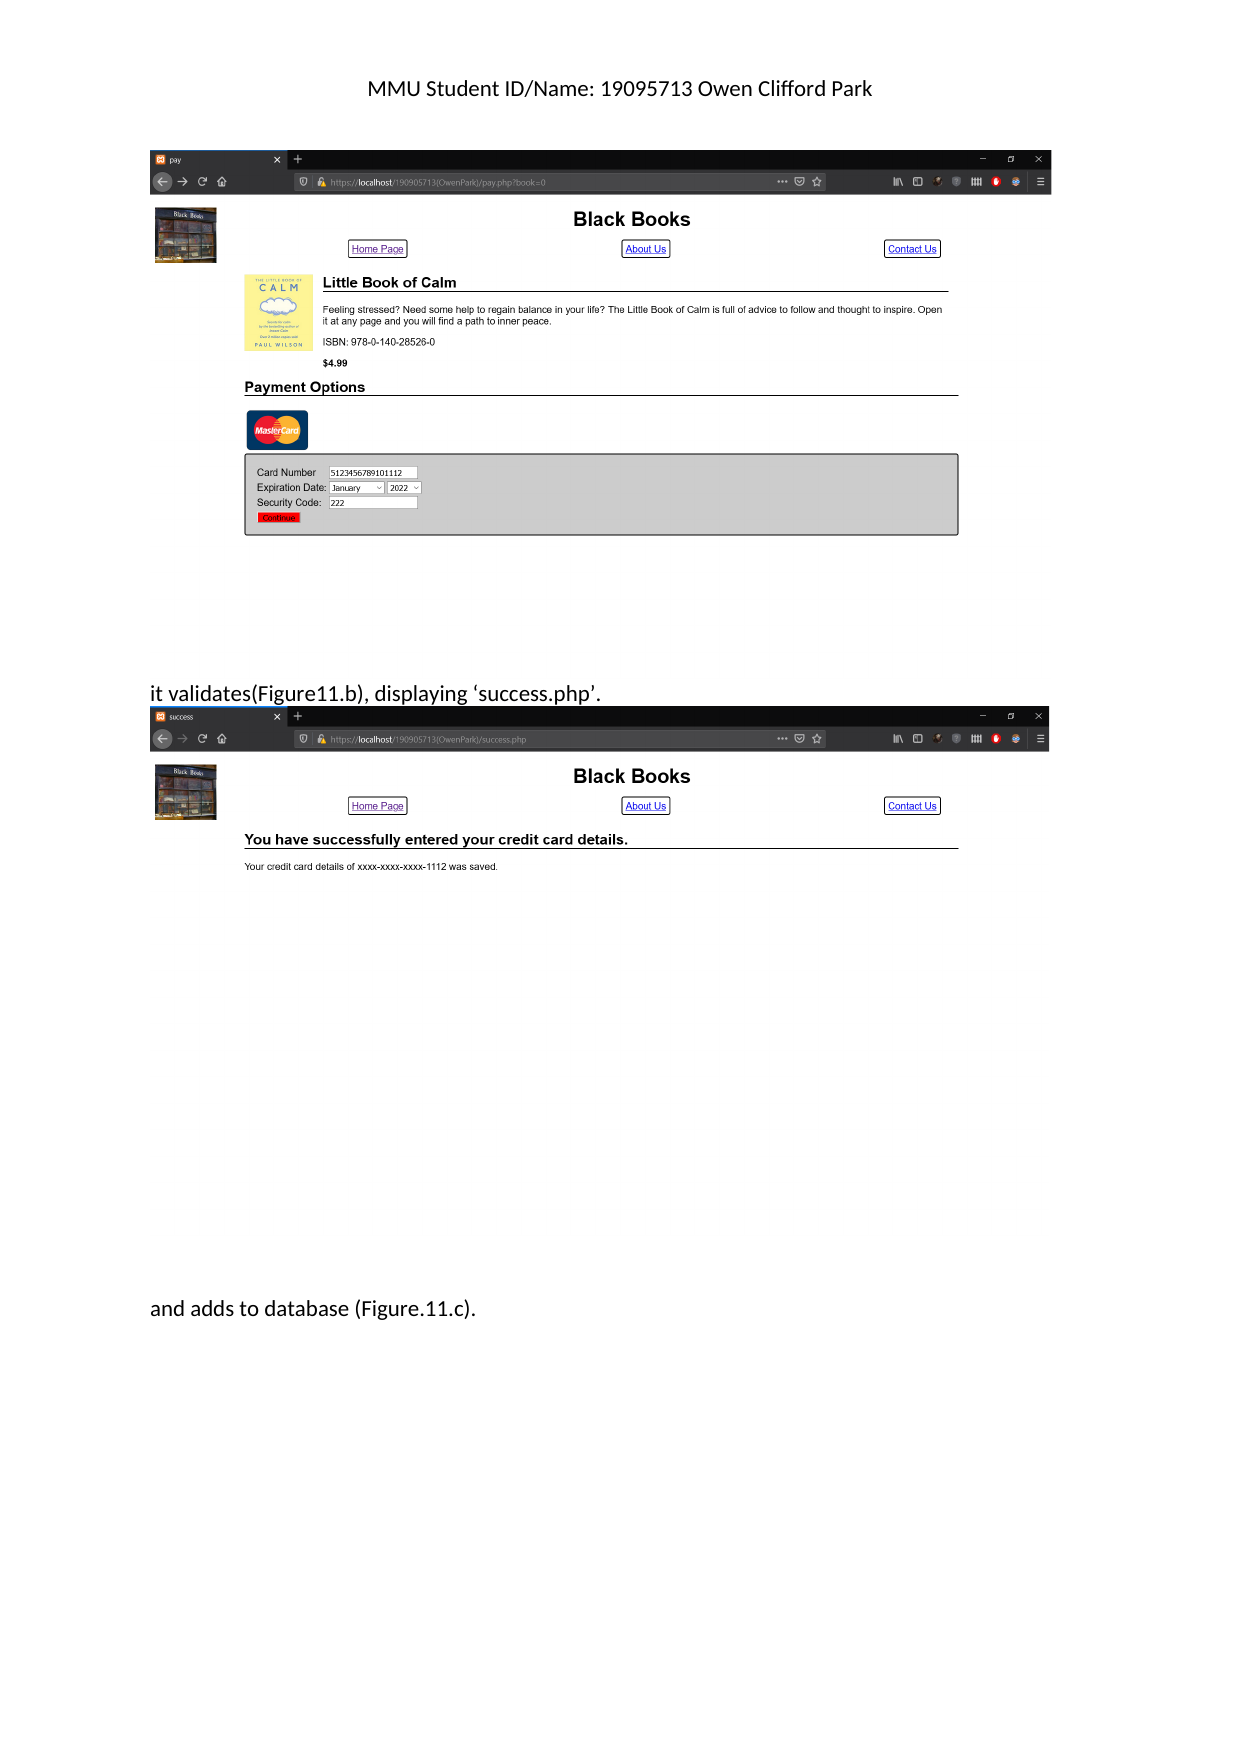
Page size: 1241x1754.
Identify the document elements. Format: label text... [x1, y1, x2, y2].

text it validates(Figure11.b), displaying ‘success.php’. [150, 679, 1090, 707]
text and adds to database (Figure.11.c). [150, 1294, 1090, 1322]
